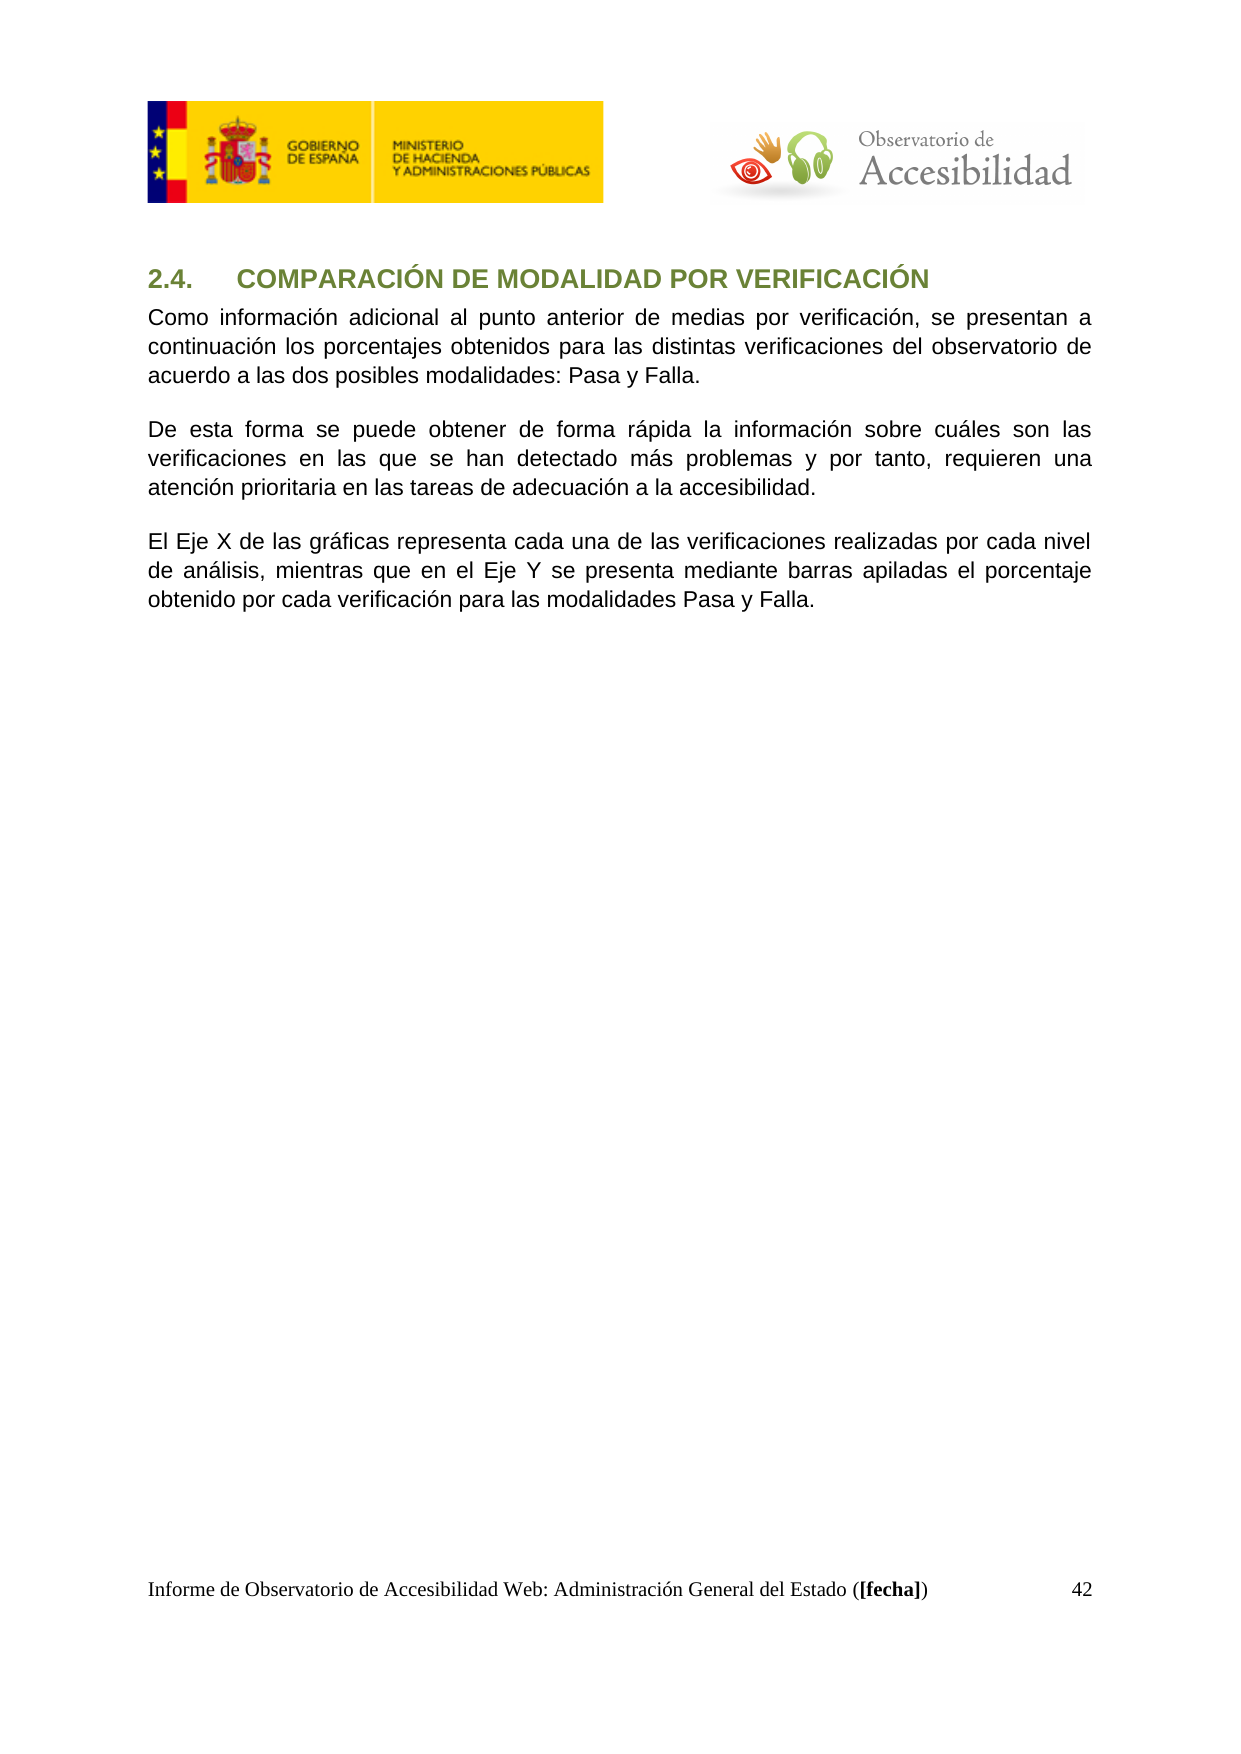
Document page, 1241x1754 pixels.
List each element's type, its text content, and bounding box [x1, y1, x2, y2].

text De esta forma se puede obtener de forma rápida la información sobre cuáles son las verificaciones en las que se han detectado más problemas y por tanto, requieren una atención prioritaria en las tareas de adecuación a la accesibilidad. [148, 416, 1092, 500]
text Como información adicional al punto anterior de medias por verificación, se presentan a continuación los porcentajes obtenidos para las distintas verificaciones del observatorio de acuerdo a las dos posibles modalidades: Pasa y Falla. [148, 304, 1092, 388]
text El Eje X de las gráficas representa cada una de las verificaciones realizadas por cada nivel de análisis, mientras que en el Eje Y se presenta mediante barras apiladas el porcentaje obtenido por cada verificación para las modalidades Pasa y Falla. [148, 528, 1092, 612]
picture [147, 101, 604, 203]
list Comparación de Modalidad por Verificación [148, 263, 1092, 294]
picture [710, 122, 1086, 205]
